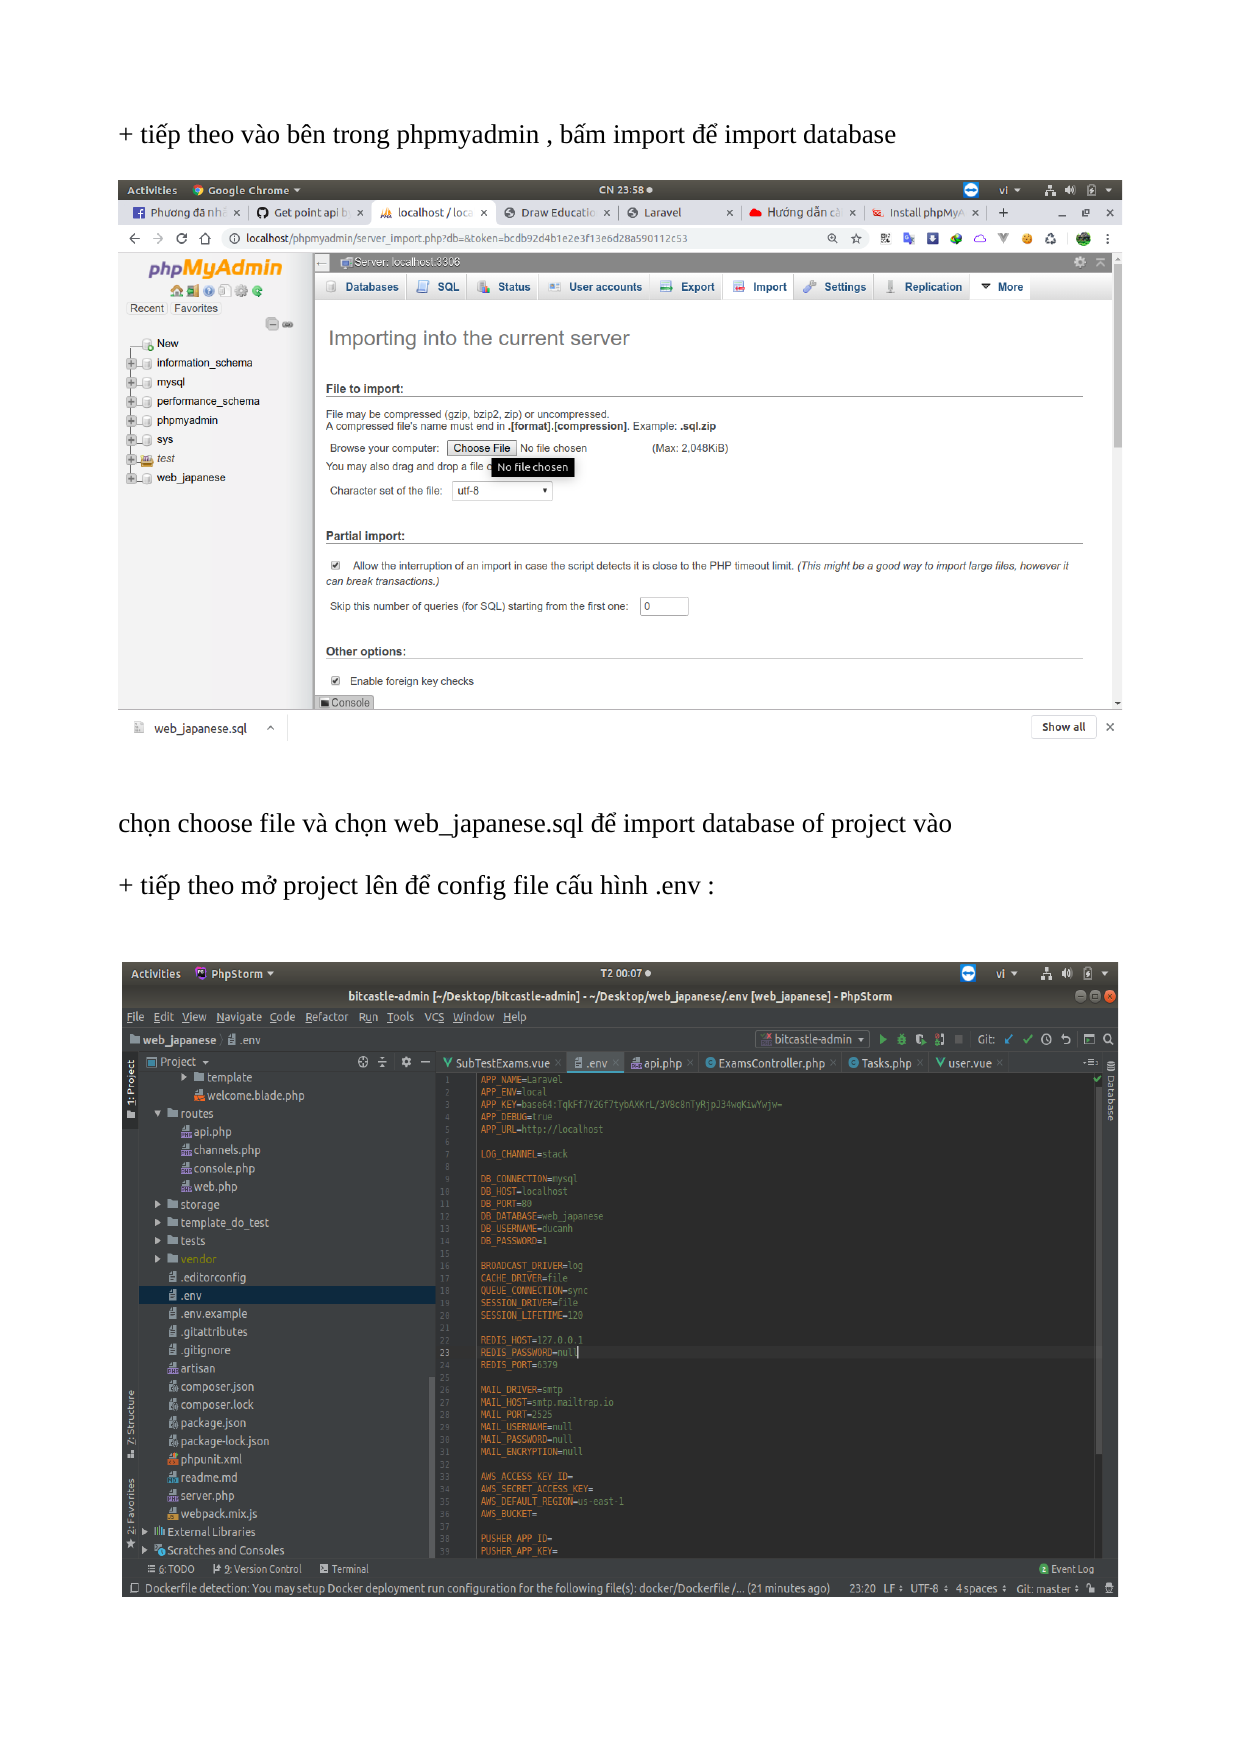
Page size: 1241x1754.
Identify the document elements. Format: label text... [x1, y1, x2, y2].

text + tiếp theo mở project lên để config file cấu hình .env : [118, 869, 1122, 901]
picture [118, 180, 1123, 745]
picture [122, 962, 1119, 1597]
text + tiếp theo vào bên trong phpmyadmin , bấm import để import database [118, 118, 1122, 149]
text chọn choose file và chọn web_japanese.sql để import database of project vào [118, 807, 1122, 838]
